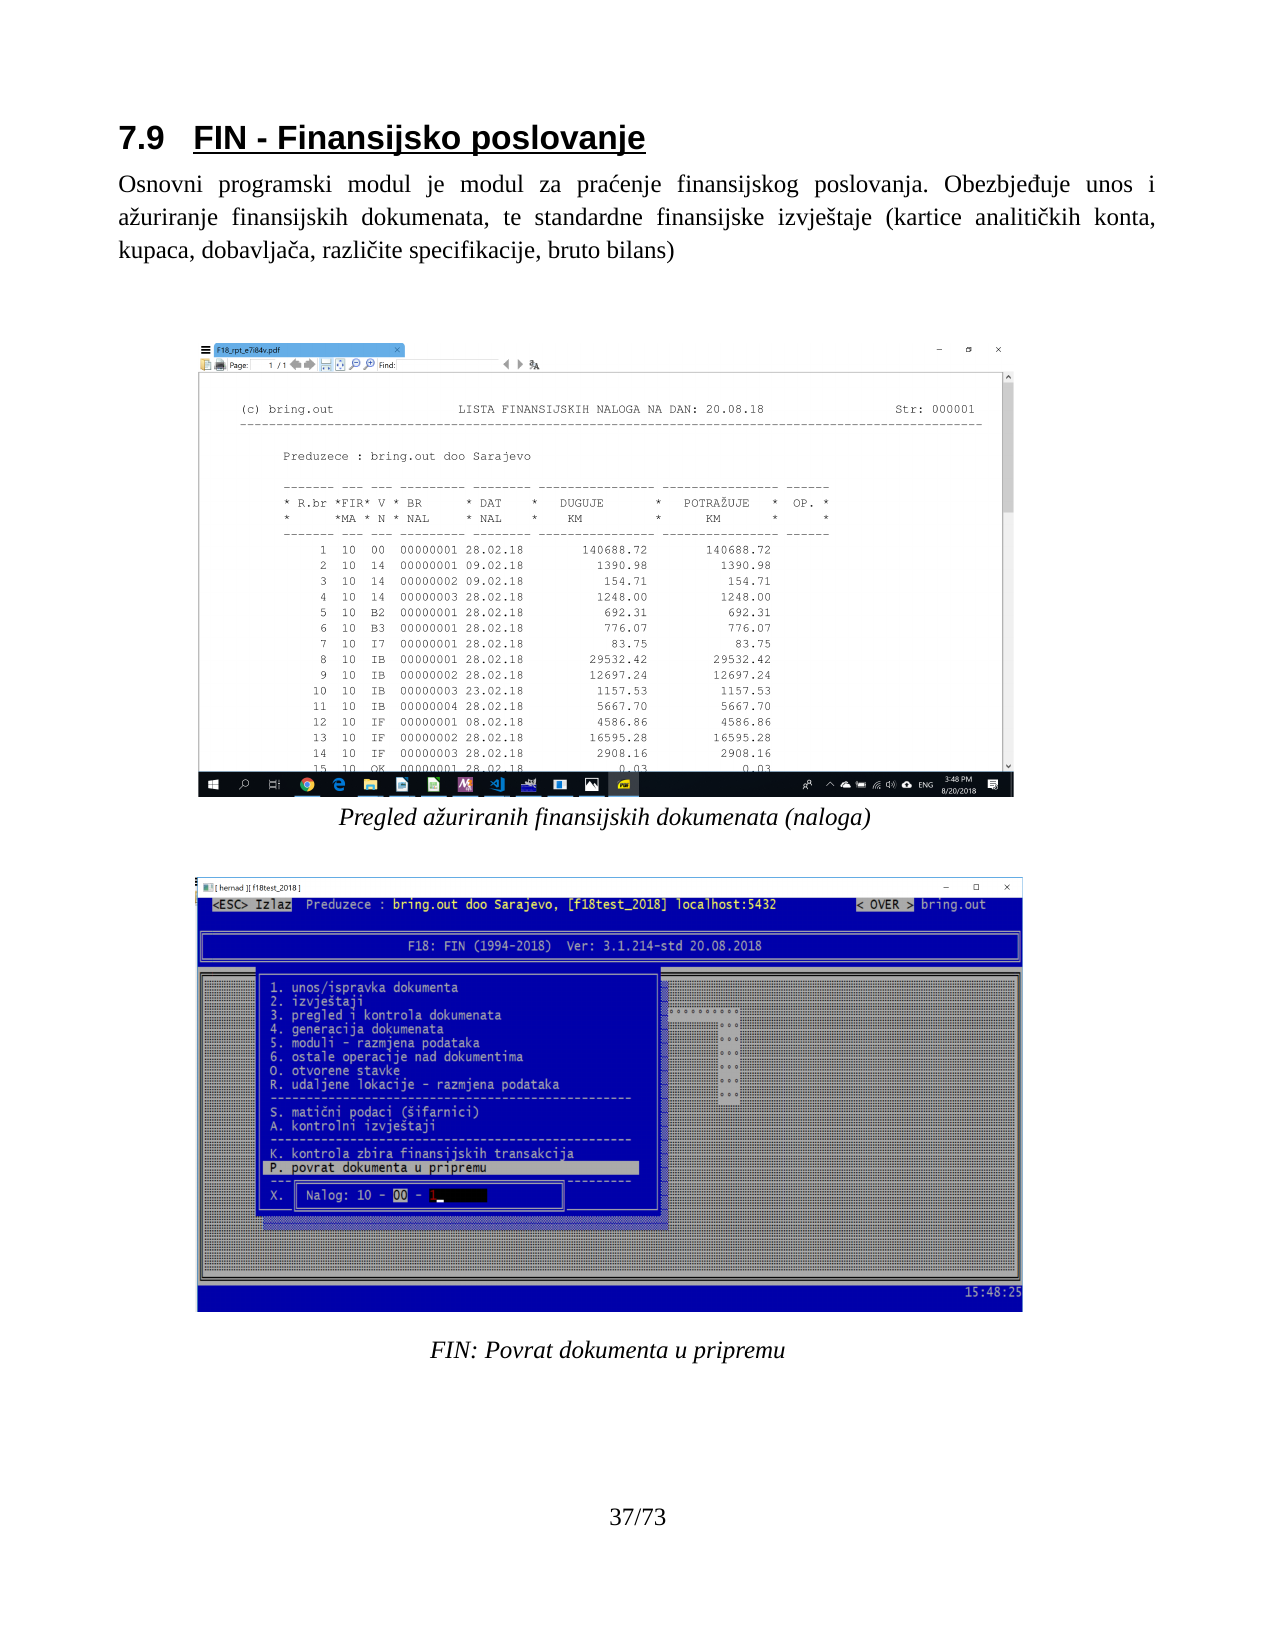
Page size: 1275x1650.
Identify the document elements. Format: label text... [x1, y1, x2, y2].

text FIN: Povrat dokumenta u pripremu [195, 1312, 1023, 1364]
picture [198, 343, 1014, 797]
picture [195, 877, 1023, 1312]
text Pregled ažuriranih finansijskih dokumenata (naloga) [190, 343, 1022, 831]
text Osnovni programski modul je modul za praćenje finansijskog poslovanja. Obezbjeđuje unos i ažuriranje finansijskih dokumenata, te standardne finansijske izvještaje (kartice analitičkih konta, kupaca, dobavljača, različite specifikacije, bruto bilans) [118, 169, 1157, 264]
subtitle FIN - Finansijsko poslovanje [118, 118, 1157, 157]
